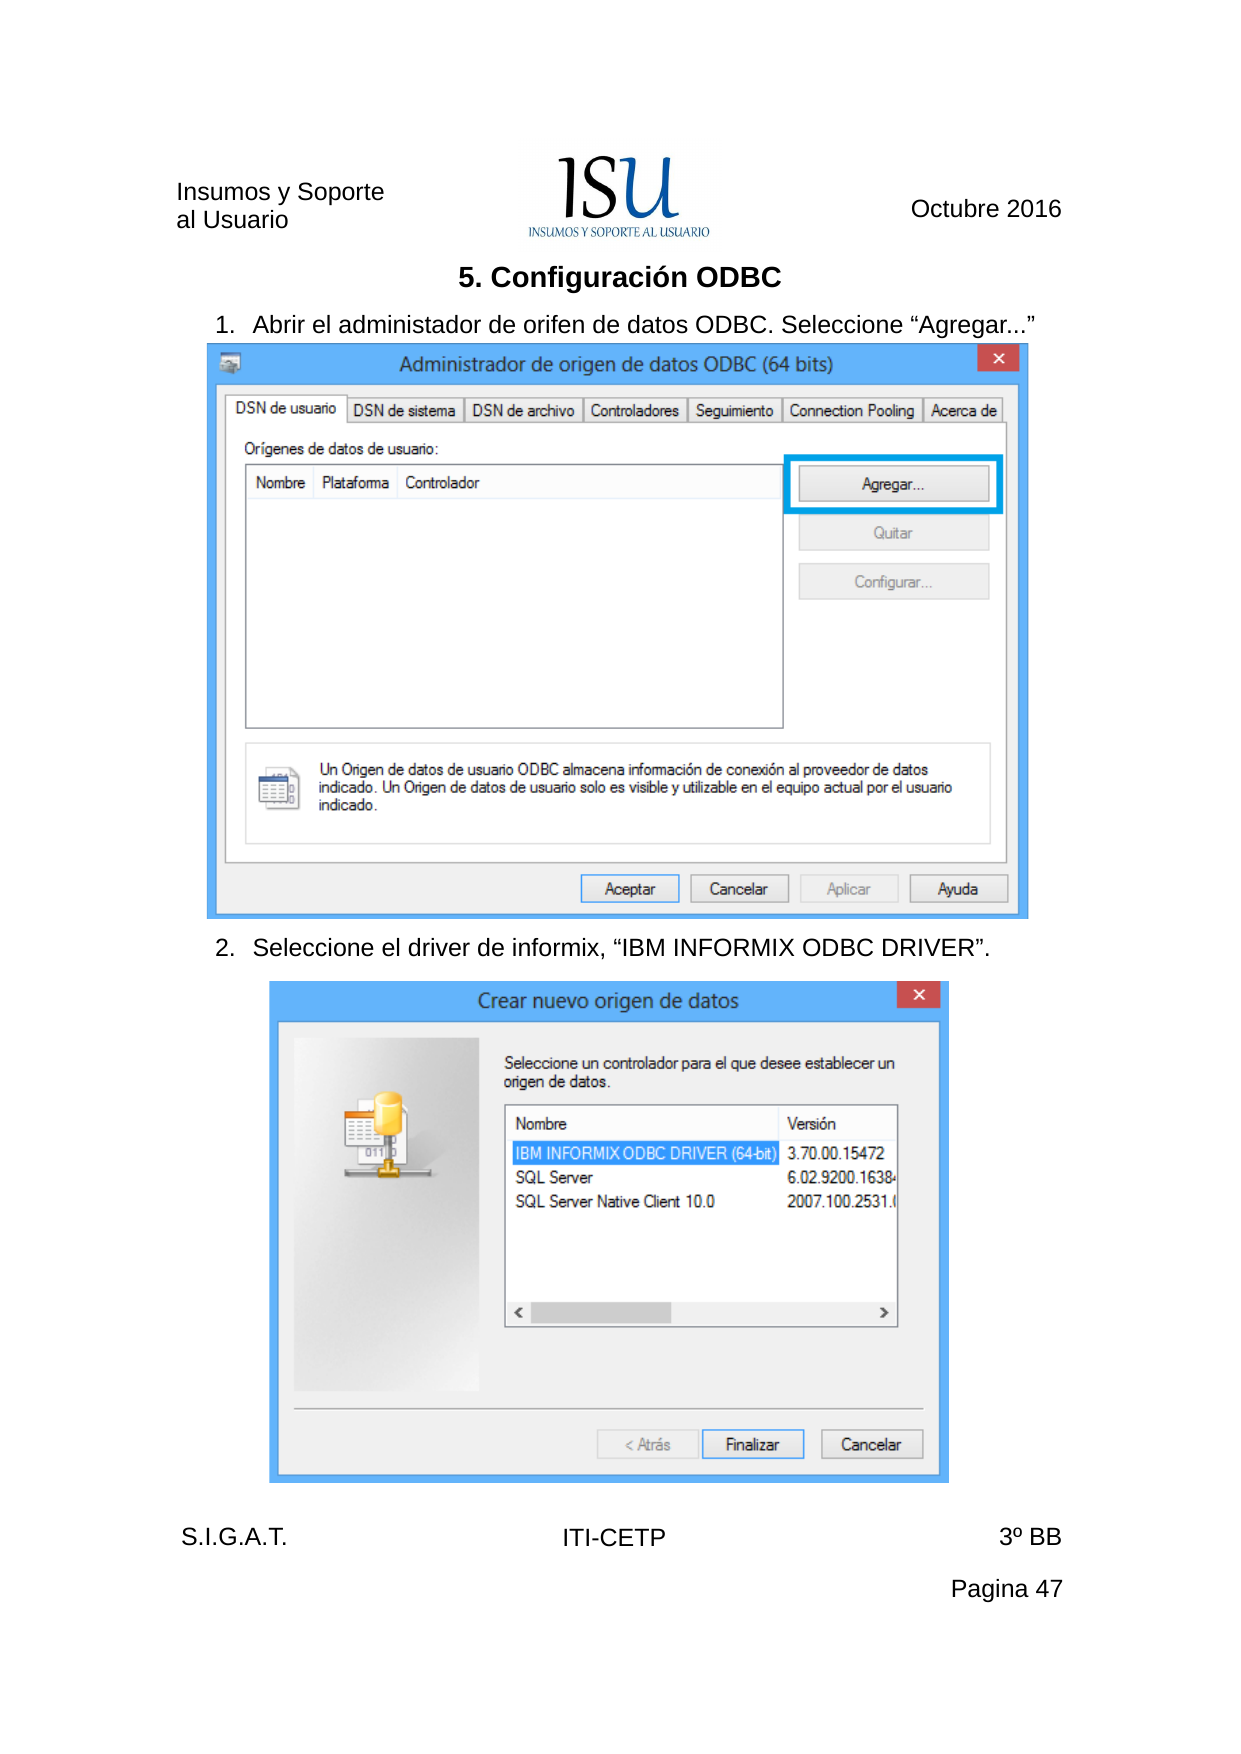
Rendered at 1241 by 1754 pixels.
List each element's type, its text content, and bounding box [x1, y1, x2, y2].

text 5. Configuración ODBC [177, 260, 1063, 293]
list Seleccione el driver de informix, “IBM INFORMIX ODBC DRIVER”. [215, 353, 1063, 962]
list Abrir el administador de orifen de datos ODBC. Seleccione “Agregar...” [215, 310, 1063, 339]
picture [517, 138, 723, 252]
